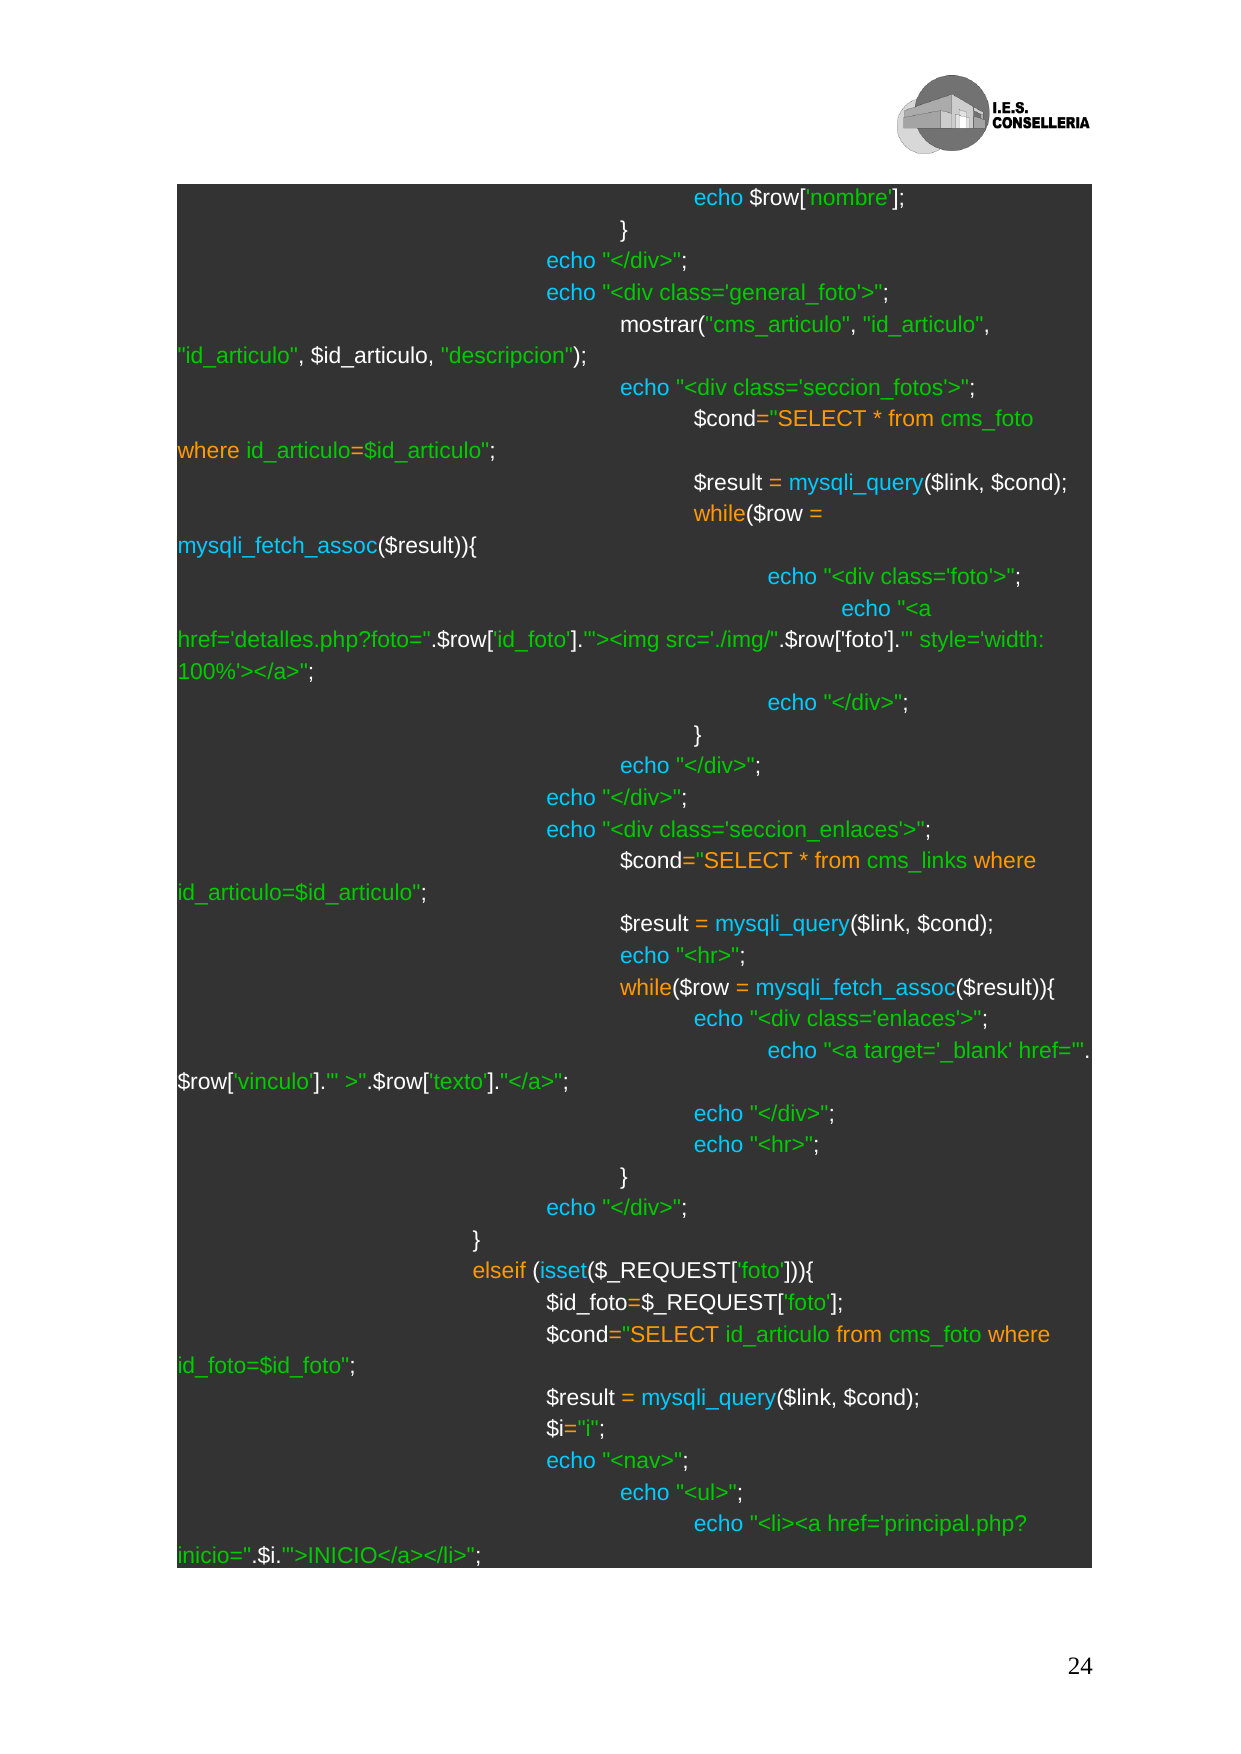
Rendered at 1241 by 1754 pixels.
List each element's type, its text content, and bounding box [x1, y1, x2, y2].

text } [177, 1226, 1092, 1252]
text echo "<div class='enlaces'>"; [177, 1005, 1092, 1031]
text echo "</div>"; [177, 784, 1092, 810]
text $result = mysqli_query($link, $cond); [177, 468, 1092, 495]
picture [894, 73, 1093, 155]
text echo "<div class='general_foto'>"; [177, 279, 1092, 305]
text echo "</div>"; [177, 1194, 1092, 1221]
text $id_foto=$_REQUEST['foto']; [177, 1289, 1092, 1315]
text echo "<a target='_blank' href='".$row['vinculo']."' >".$row['texto']."</a>"; [177, 1037, 1092, 1094]
text echo "</div>"; [177, 1100, 1092, 1126]
text echo "<div class='seccion_fotos'>"; [177, 374, 1092, 400]
text } [177, 721, 1092, 747]
text echo "<ul>"; [177, 1478, 1092, 1505]
text $cond="SELECT * from cms_foto where id_articulo=$id_articulo"; [177, 405, 1092, 463]
text $cond="SELECT id_articulo from cms_foto where id_foto=$id_foto"; [177, 1321, 1092, 1378]
text echo "</div>"; [177, 689, 1092, 716]
text echo "</div>"; [177, 752, 1092, 779]
text echo "</div>"; [177, 247, 1092, 274]
text echo "<div class='foto'>"; [177, 563, 1092, 589]
text while($row = mysqli_fetch_assoc($result)){ [177, 500, 1092, 558]
text $result = mysqli_query($link, $cond); [177, 1384, 1092, 1410]
text echo "<nav>"; [177, 1447, 1092, 1473]
text } [177, 1163, 1092, 1189]
text while($row = mysqli_fetch_assoc($result)){ [177, 973, 1092, 1000]
text $result = mysqli_query($link, $cond); [177, 910, 1092, 937]
text echo "<hr>"; [177, 942, 1092, 968]
text echo "<li><a href='principal.php?inicio=".$i."'>INICIO</a></li>"; [177, 1510, 1092, 1568]
text $cond="SELECT * from cms_links where id_articulo=$id_articulo"; [177, 847, 1092, 905]
text echo $row['nombre']; [177, 184, 1092, 211]
text mostrar("cms_articulo", "id_articulo", "id_articulo", $id_articulo, "descripcion"); [177, 311, 1092, 368]
text } [177, 216, 1092, 242]
text echo "<a href='detalles.php?foto=".$row['id_foto']."'><img src='./img/".$row['foto']."' style='width: 100%'></a>"; [177, 595, 1092, 684]
text echo "<div class='seccion_enlaces'>"; [177, 816, 1092, 842]
text $i="i"; [177, 1415, 1092, 1442]
text echo "<hr>"; [177, 1131, 1092, 1158]
text elseif (isset($_REQUEST['foto'])){ [177, 1257, 1092, 1284]
